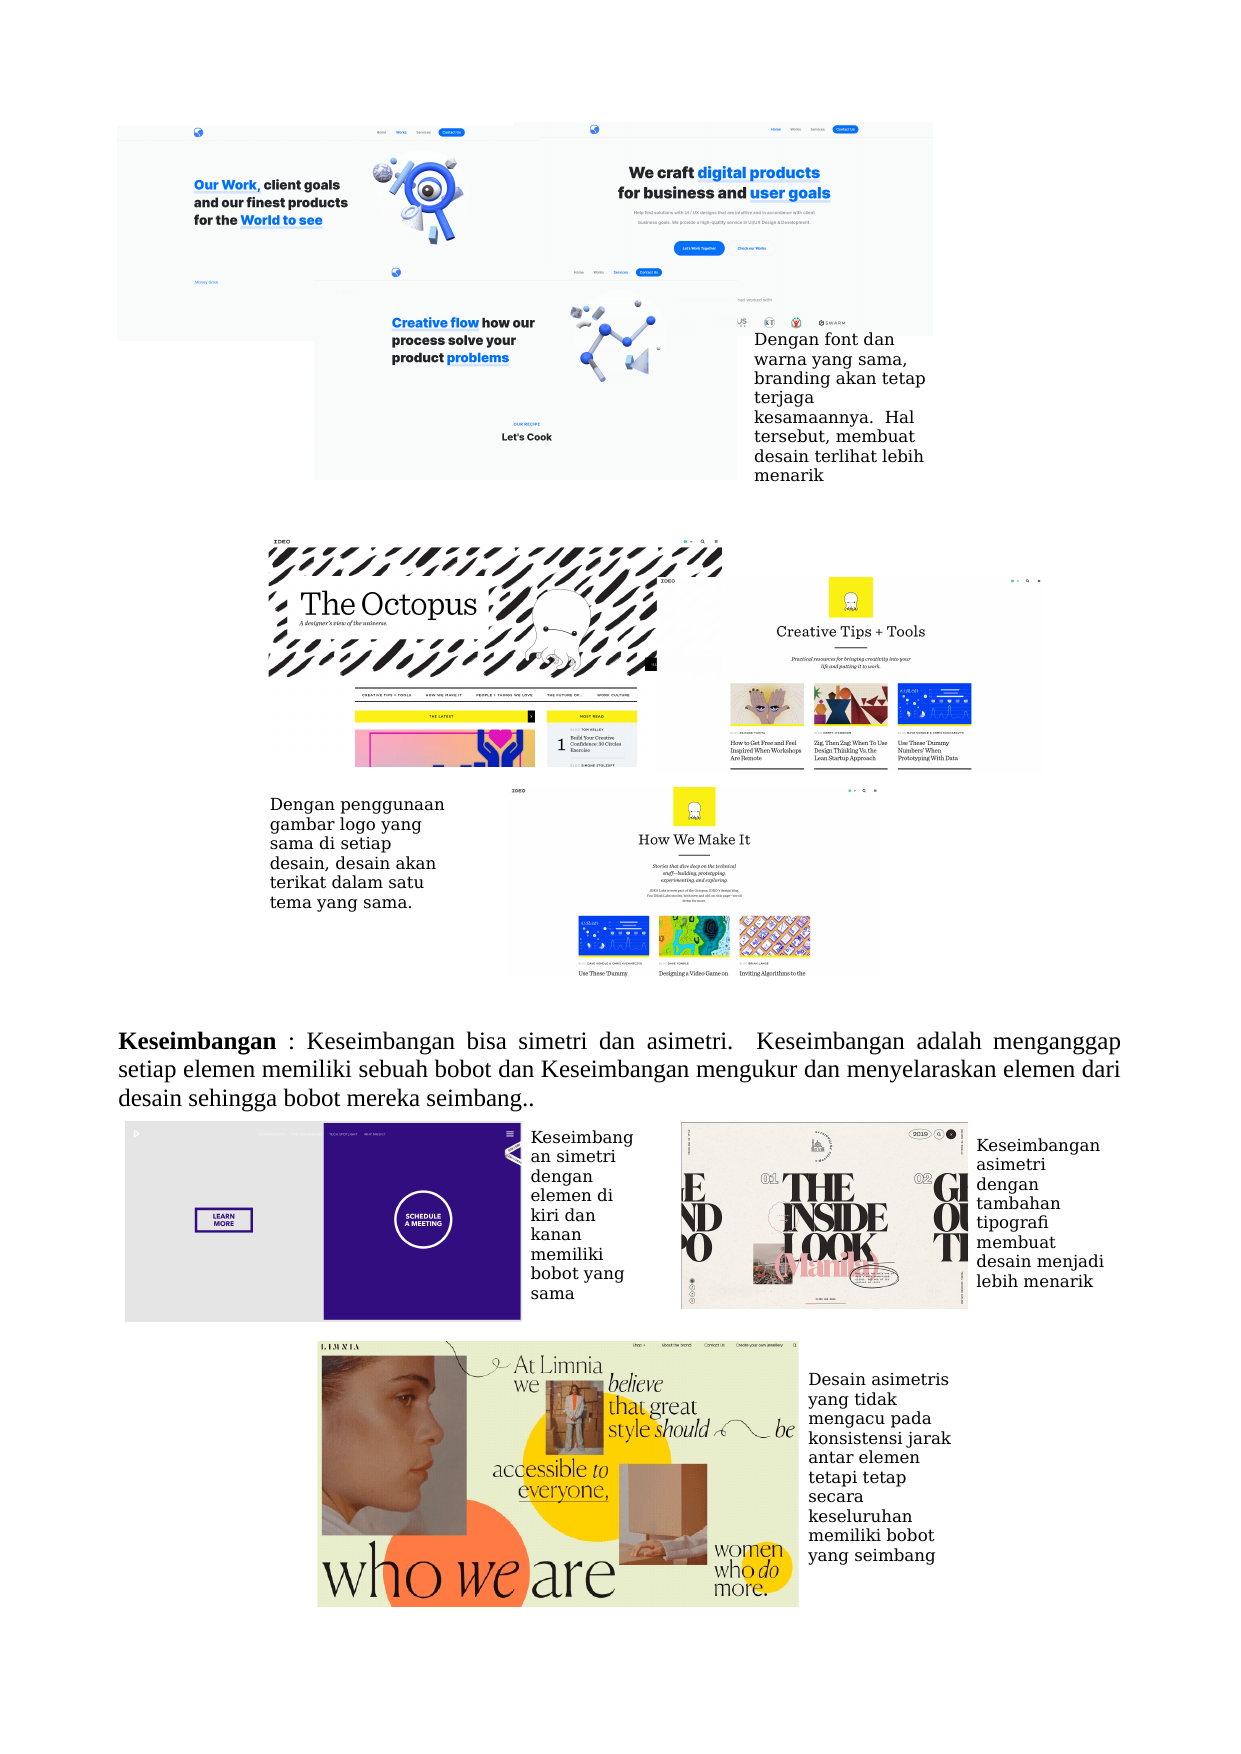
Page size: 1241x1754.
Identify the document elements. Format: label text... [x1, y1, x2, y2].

picture [124, 1121, 523, 1322]
picture [117, 122, 933, 480]
text Keseimbangan : Keseimbangan bisa simetri dan asimetri. Keseimbangan adalah menganggap setiap elemen memiliki sebuah bobot dan Keseimbangan mengukur dan menyelaraskan elemen dari desain sehingga bobot mereka seimbang.. [118, 1026, 1122, 1112]
picture [317, 1341, 799, 1607]
picture [268, 537, 1044, 774]
picture [681, 1122, 969, 1309]
picture [507, 787, 880, 977]
